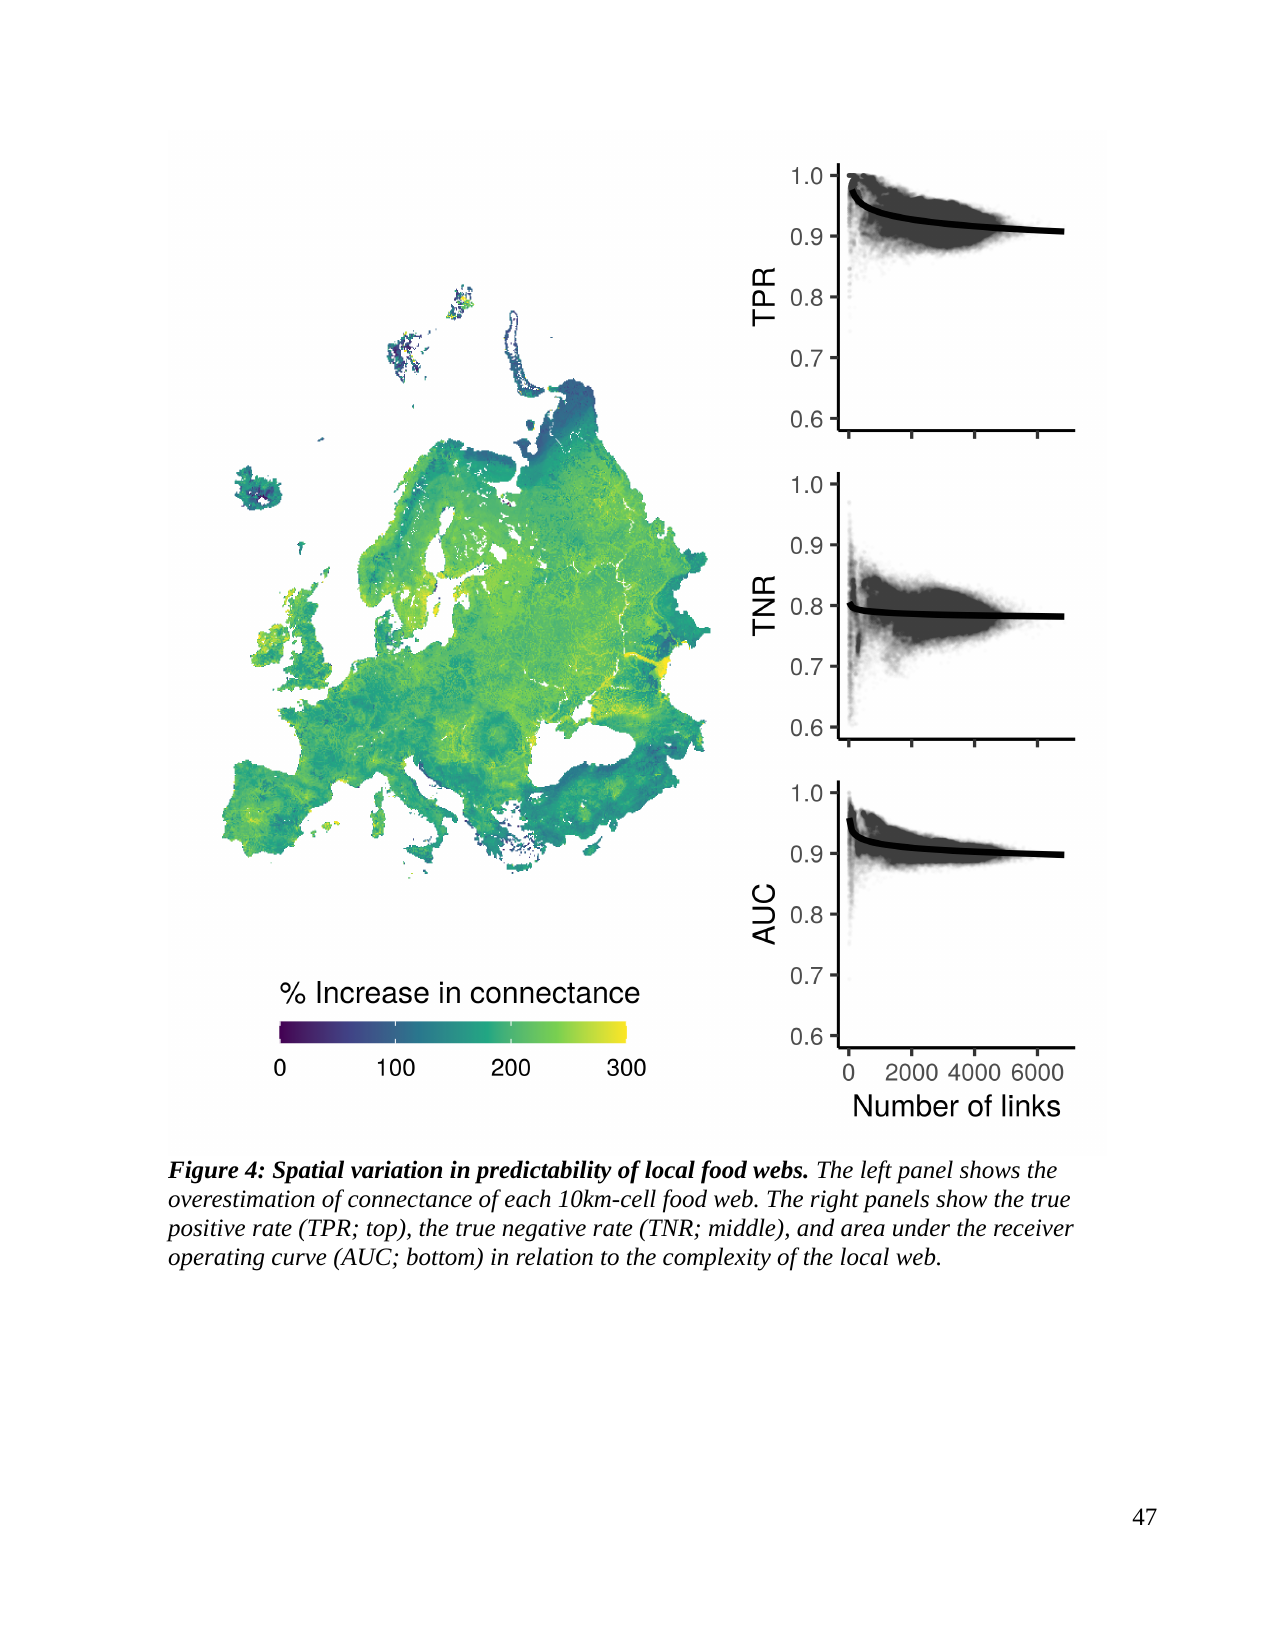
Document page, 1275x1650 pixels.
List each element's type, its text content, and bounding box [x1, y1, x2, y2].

picture [167, 130, 1108, 1156]
text Figure 4: Spatial variation in predictability of local food webs. The left panel shows the overestimation of connectance of each 10km-cell food web. The right panels show the true positive rate (TPR; top), the true negative rate (TNR; middle), and area under the receiver operating curve (AUC; bottom) in relation to the complexity of the local web. [168, 1156, 1107, 1271]
